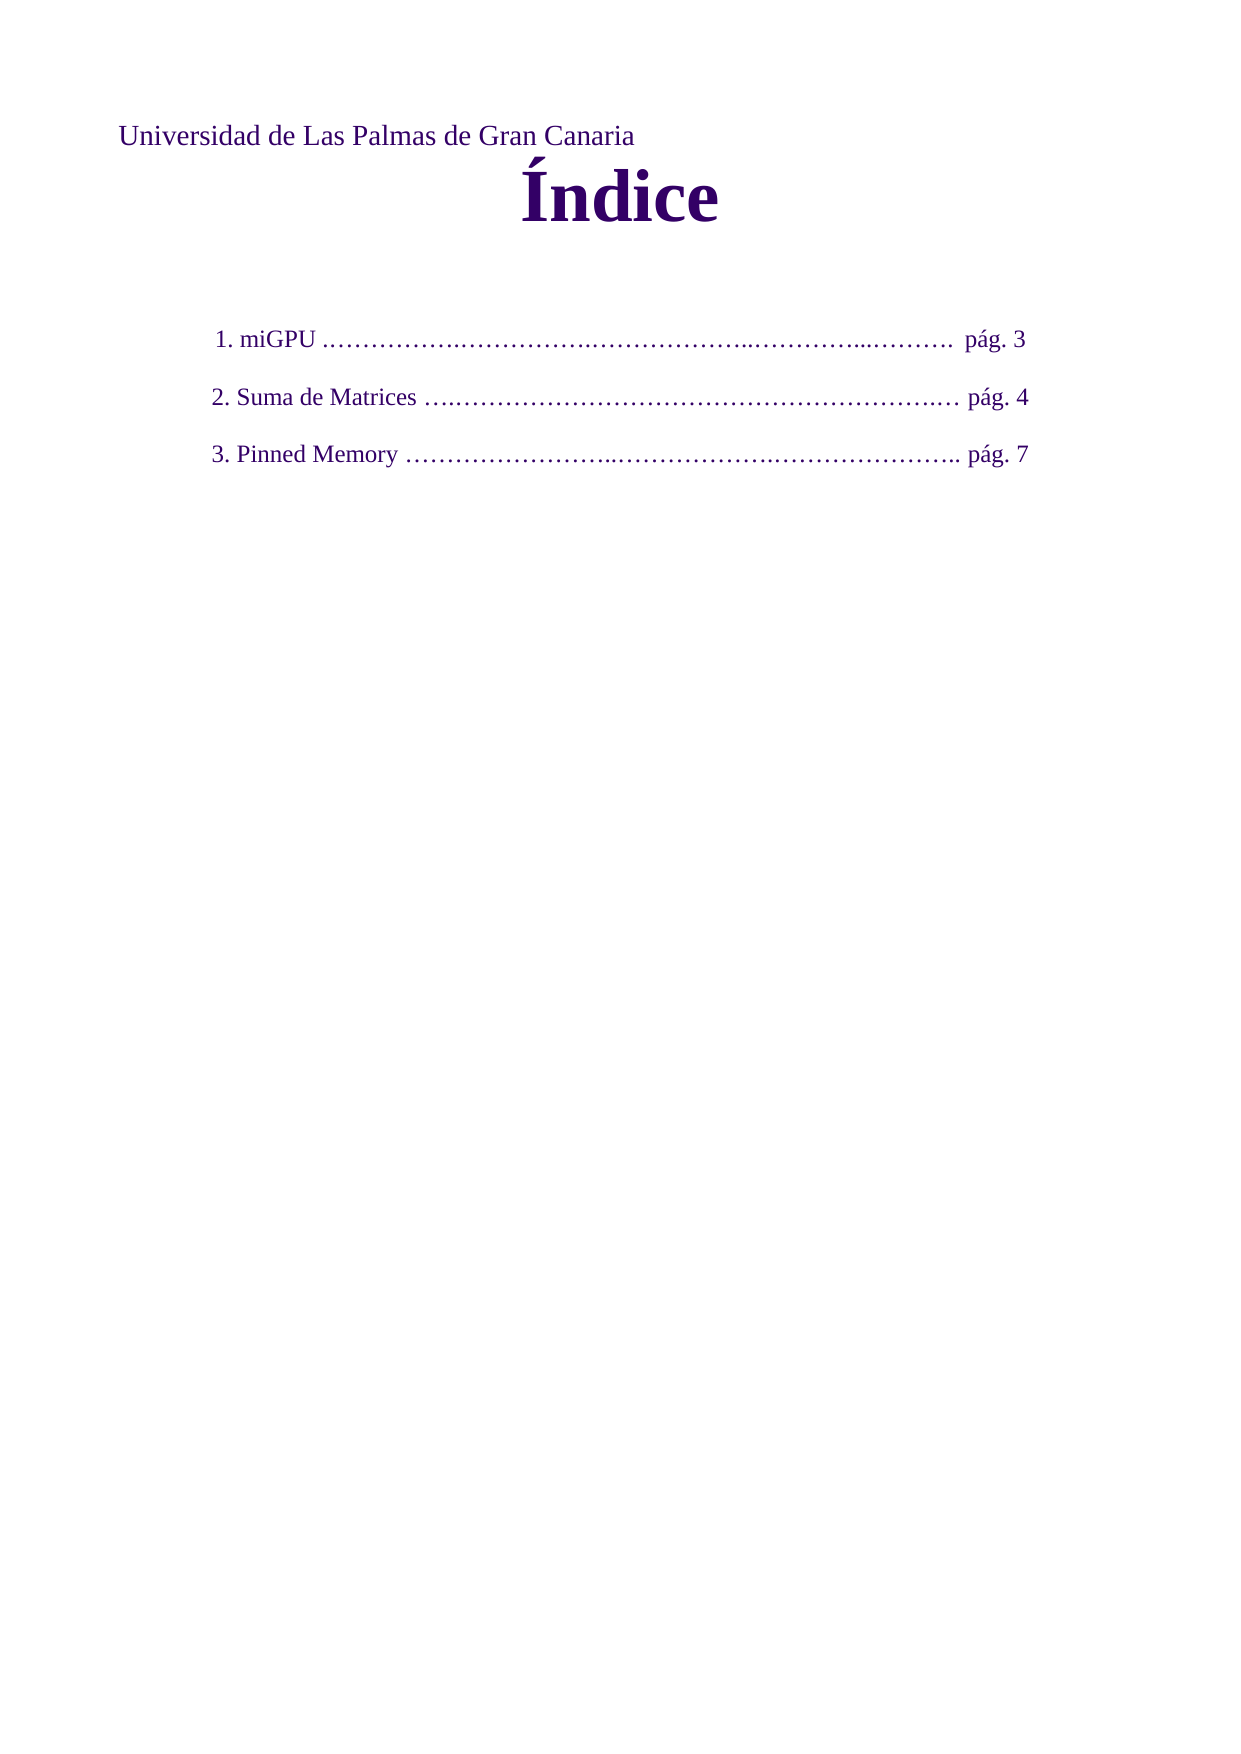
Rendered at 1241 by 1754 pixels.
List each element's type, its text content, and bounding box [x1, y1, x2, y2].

text Universidad de Las Palmas de Gran Canaria [118, 118, 1122, 152]
text 3. Pinned Memory ……………………..……………….………………….. pág. 7 [118, 439, 1122, 468]
text Índice [118, 152, 1122, 238]
text 2. Suma de Matrices ….………………………………………………….… pág. 4 [118, 382, 1122, 410]
text 1. miGPU .…………….…………….………………..…………...………. pág. 3 [118, 324, 1122, 353]
